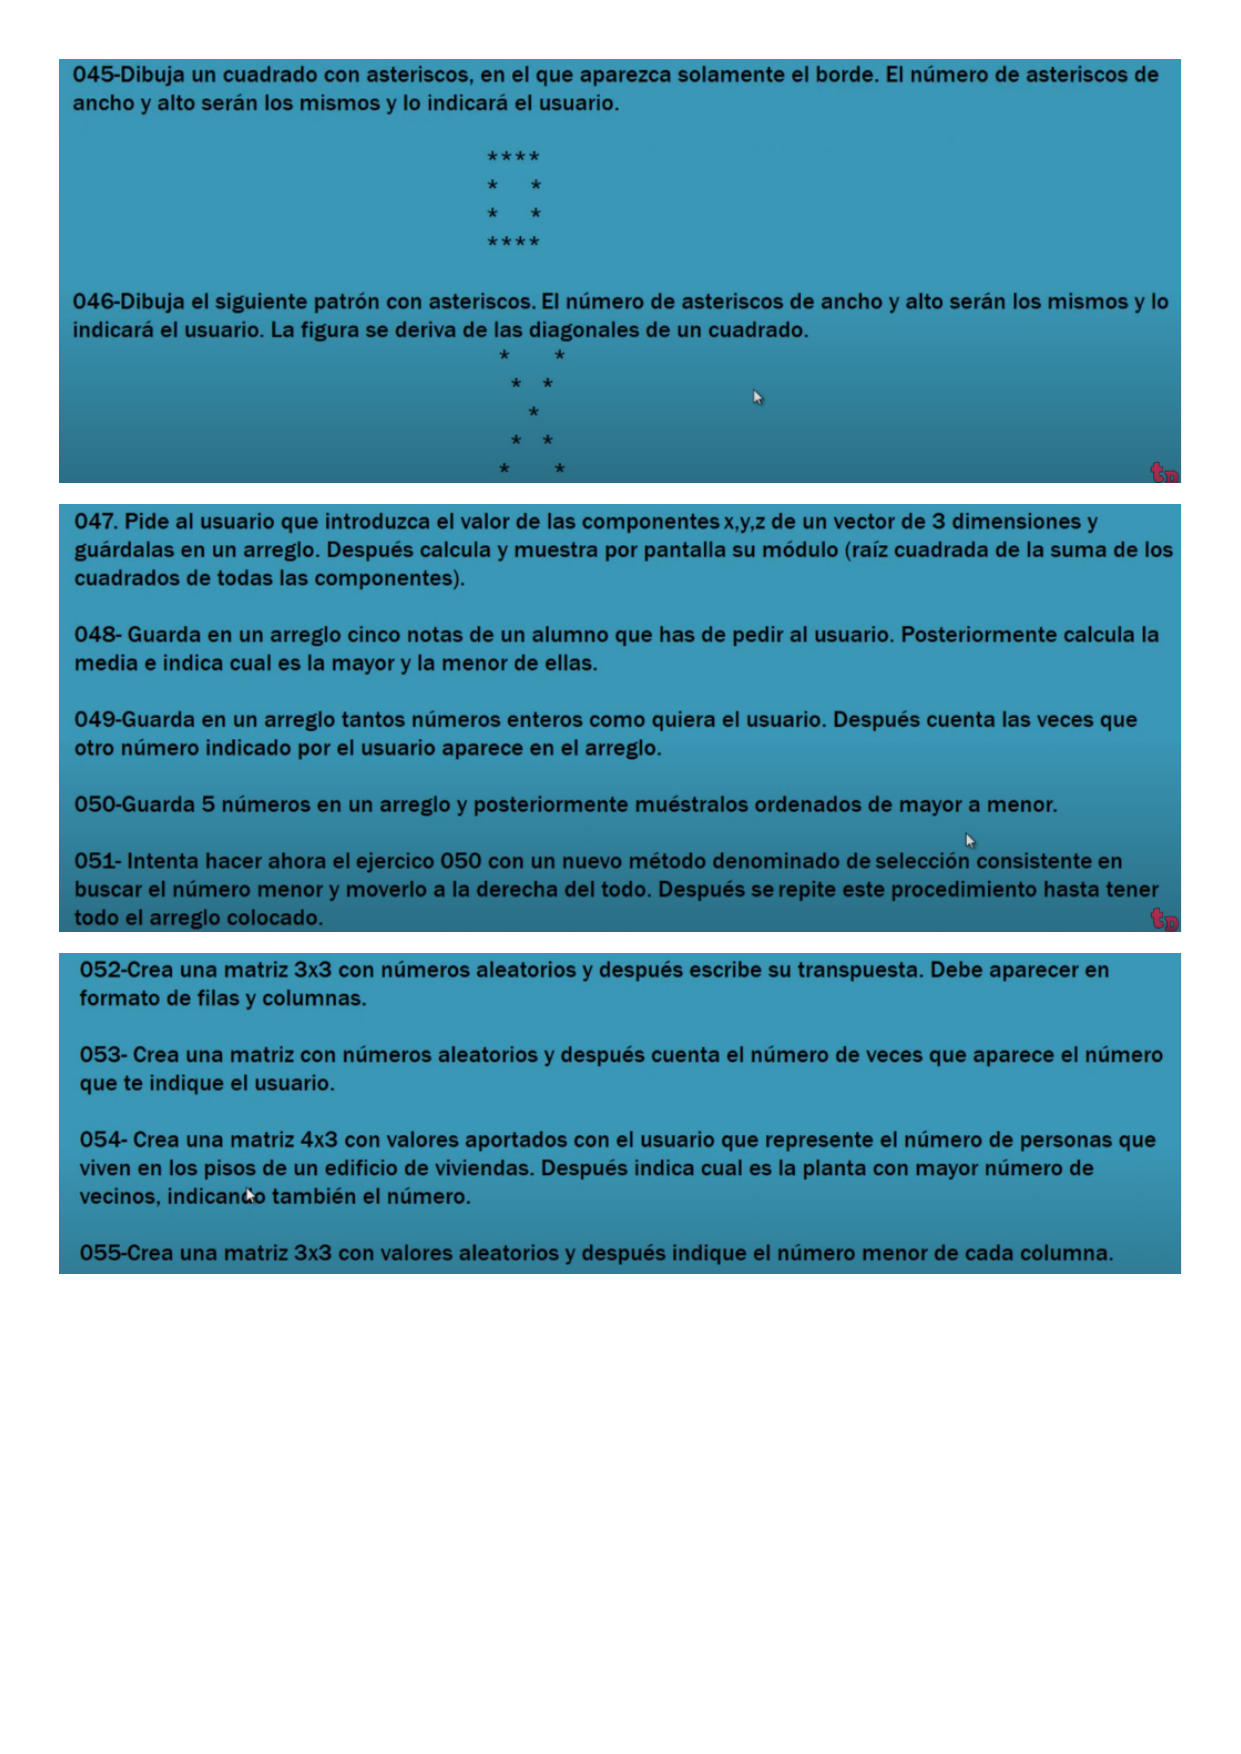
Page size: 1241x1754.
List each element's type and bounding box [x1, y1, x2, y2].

picture [59, 504, 1182, 932]
picture [59, 59, 1182, 483]
picture [59, 953, 1182, 1274]
